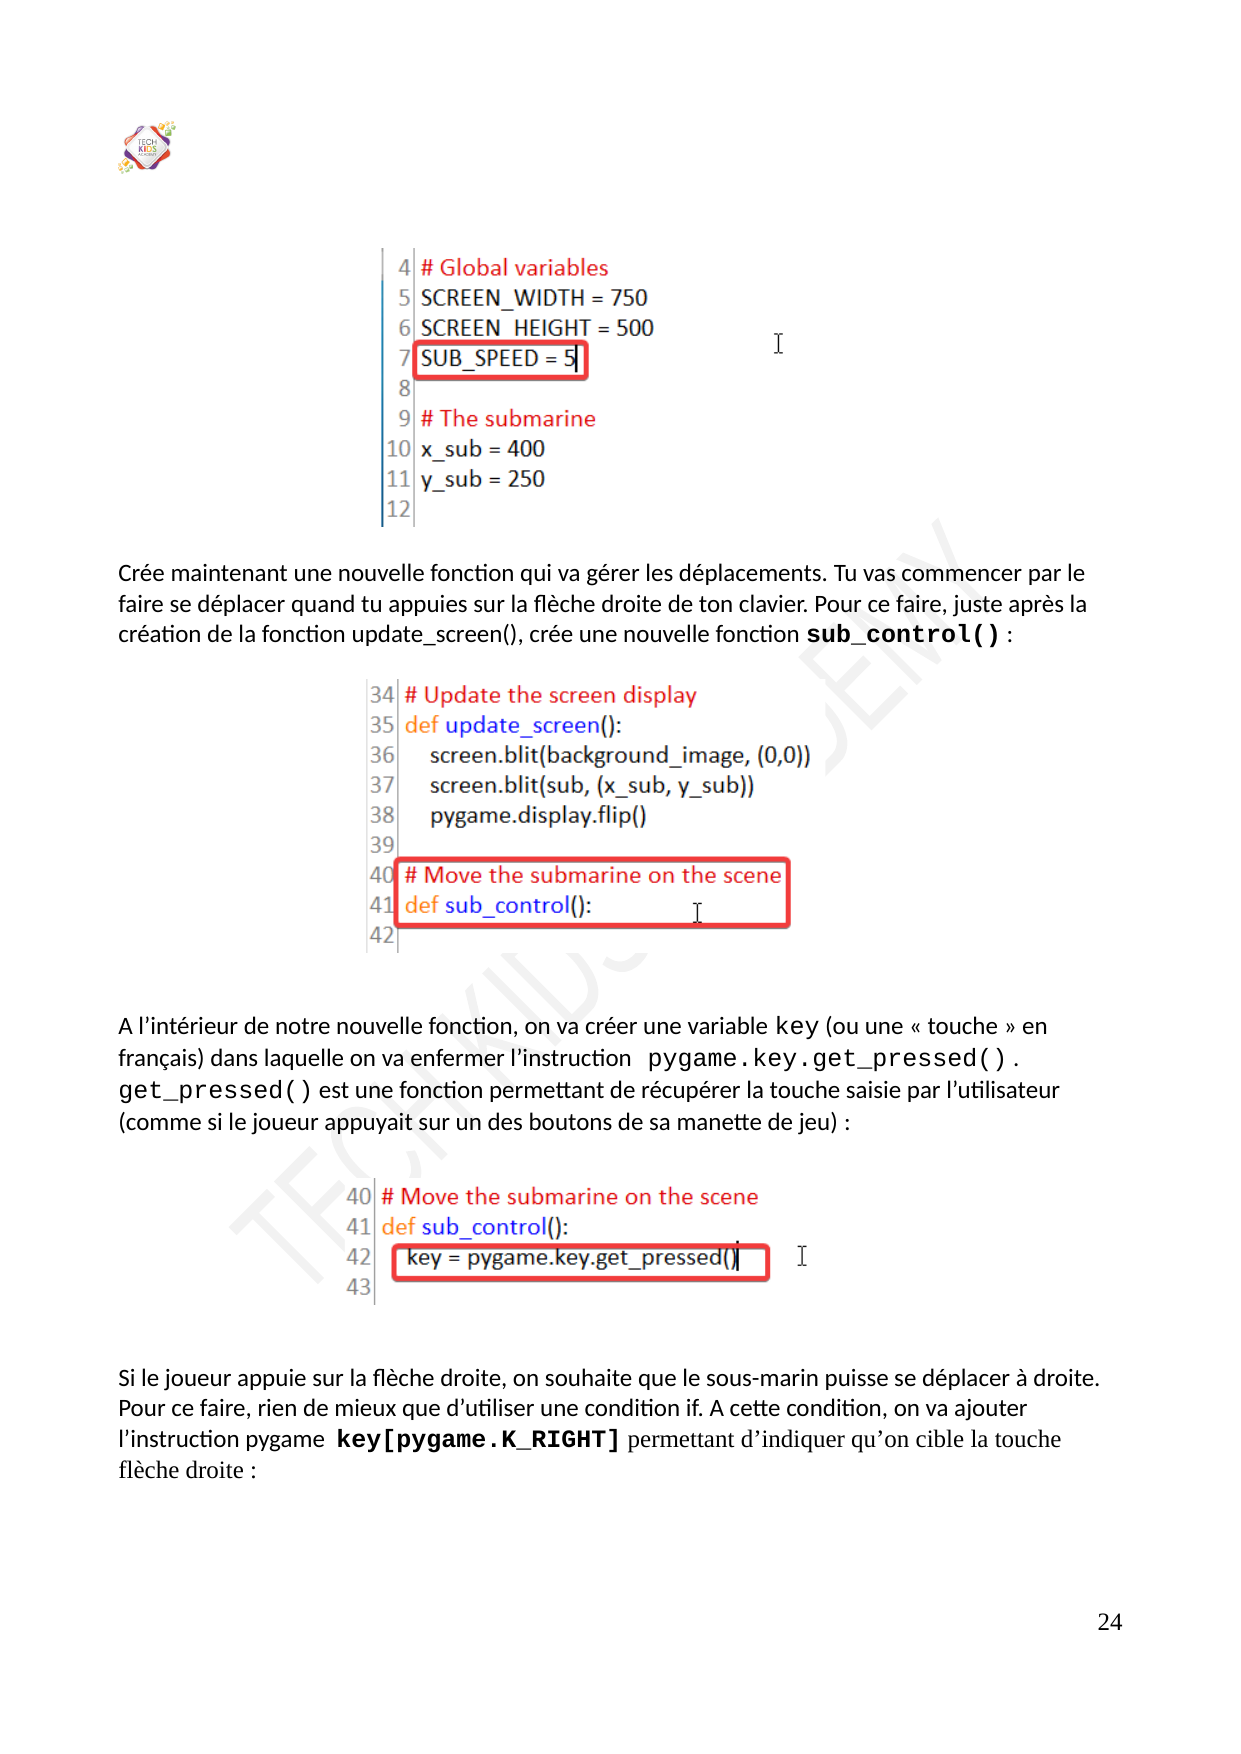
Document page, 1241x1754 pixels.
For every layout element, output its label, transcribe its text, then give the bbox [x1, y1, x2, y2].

text Crée maintenant une nouvelle fonction qui va gérer les déplacements. Tu vas commencer par le faire se déplacer quand tu appuies sur la flèche droite de ton clavier. Pour ce faire, juste après la création de la fonction update_screen(), crée une nouvelle fonction sub_control() : [118, 558, 1122, 650]
picture [344, 1178, 848, 1305]
text A l’intérieur de notre nouvelle fonction, on va créer une variable key (ou une « touche » en français) dans laquelle on va enfermer l’instruction pygame.key.get_pressed() . get_pressed() est une fonction permettant de récupérer la touche saisie par l’utilisateur (comme si le joueur appuyait sur un des boutons de sa manette de jeu) : [118, 1010, 1122, 1136]
picture [366, 679, 826, 953]
text Si le joueur appuie sur la flèche droite, on souhaite que le sous-marin puisse se déplacer à droite. Pour ce faire, rien de mieux que d’utiliser une condition if. A cette condition, on va ajouter l’instruction pygame key[pygame.K_RIGHT] permettant d’indiquer qu’on cible la touche flèche droite : [118, 1362, 1122, 1483]
picture [118, 118, 176, 176]
picture [381, 248, 803, 527]
